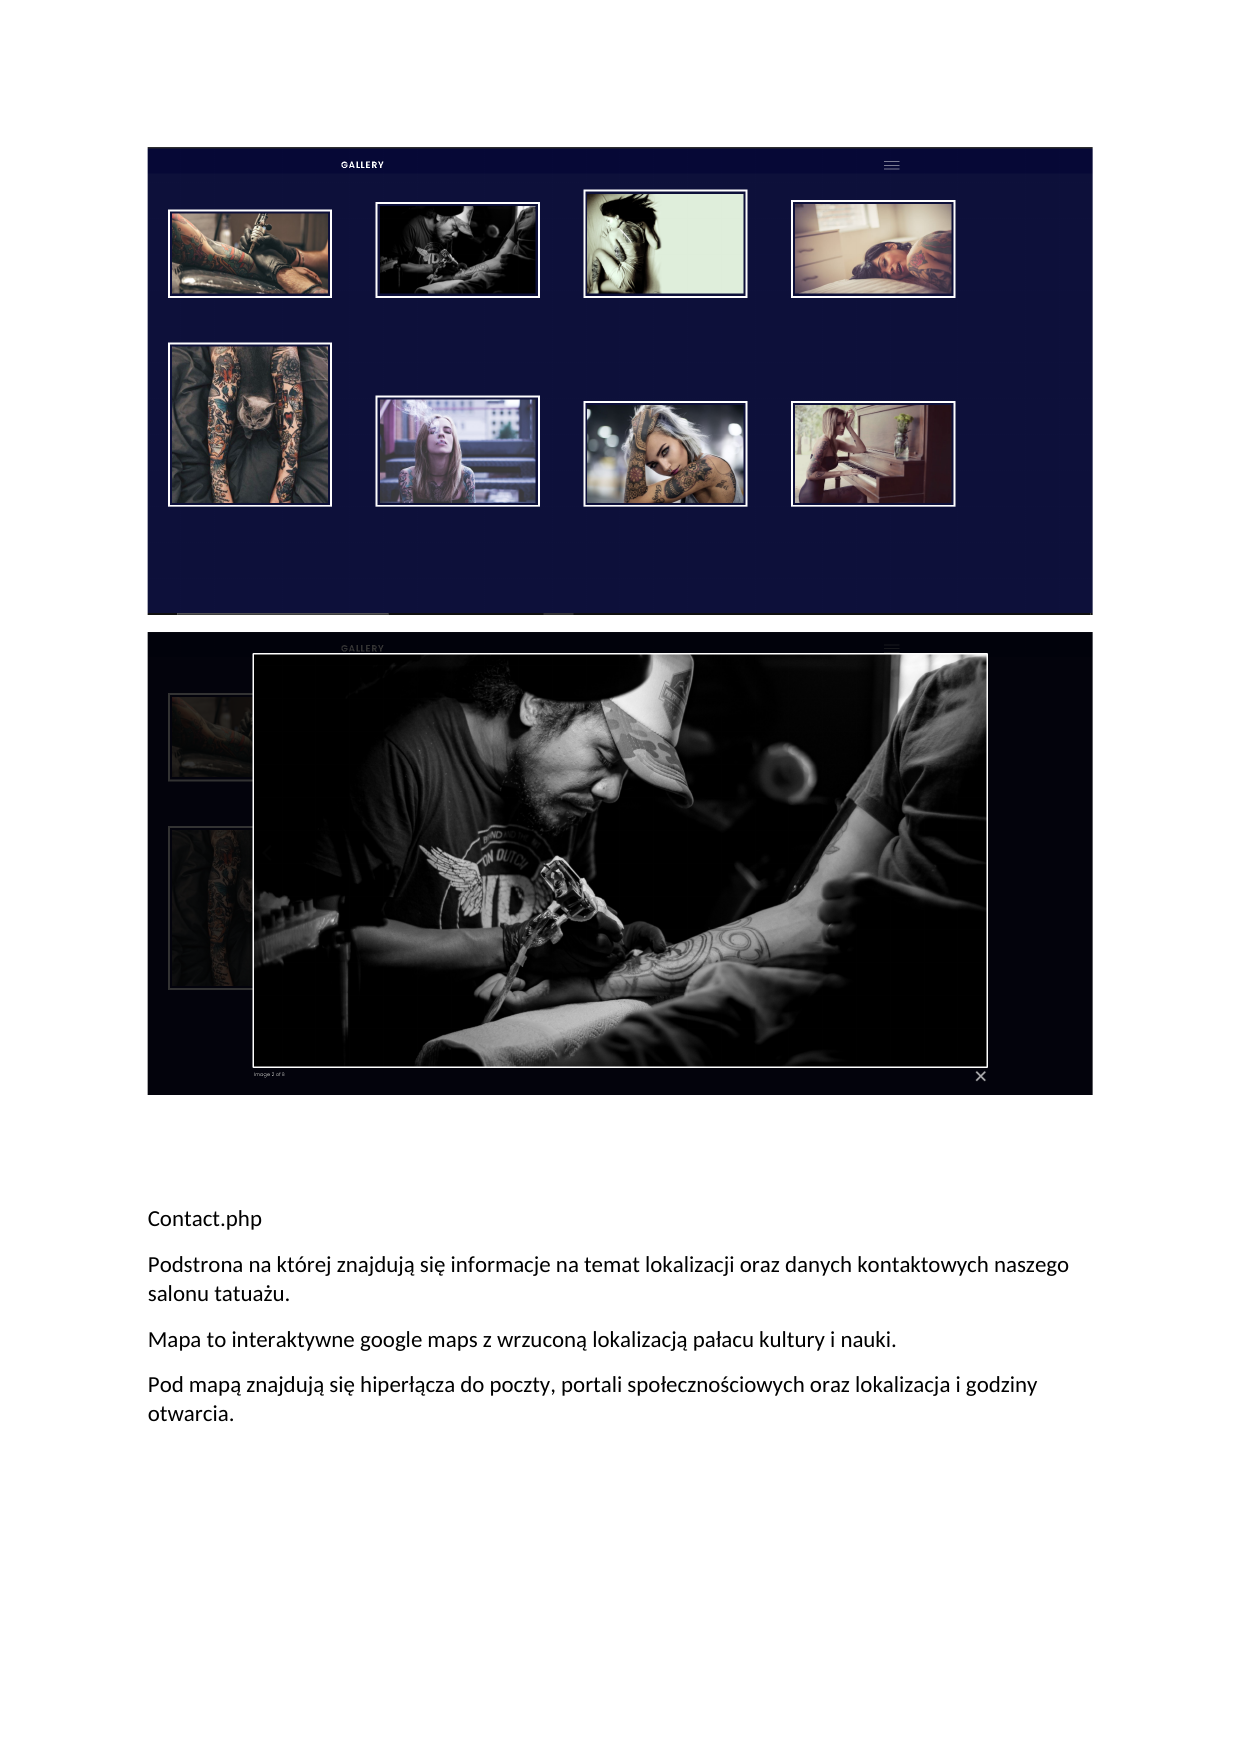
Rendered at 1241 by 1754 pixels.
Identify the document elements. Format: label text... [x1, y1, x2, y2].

text Mapa to interaktywne google maps z wrzuconą lokalizacją pałacu kultury i nauki. [148, 1325, 1093, 1353]
text Podstrona na której znajdują się informacje na temat lokalizacji oraz danych kontaktowych naszego salonu tatuażu. [148, 1250, 1093, 1307]
text Contact.php [148, 1204, 1093, 1232]
text Pod mapą znajdują się hiperłącza do poczty, portali społecznościowych oraz lokalizacja i godziny otwarcia. [148, 1370, 1093, 1427]
